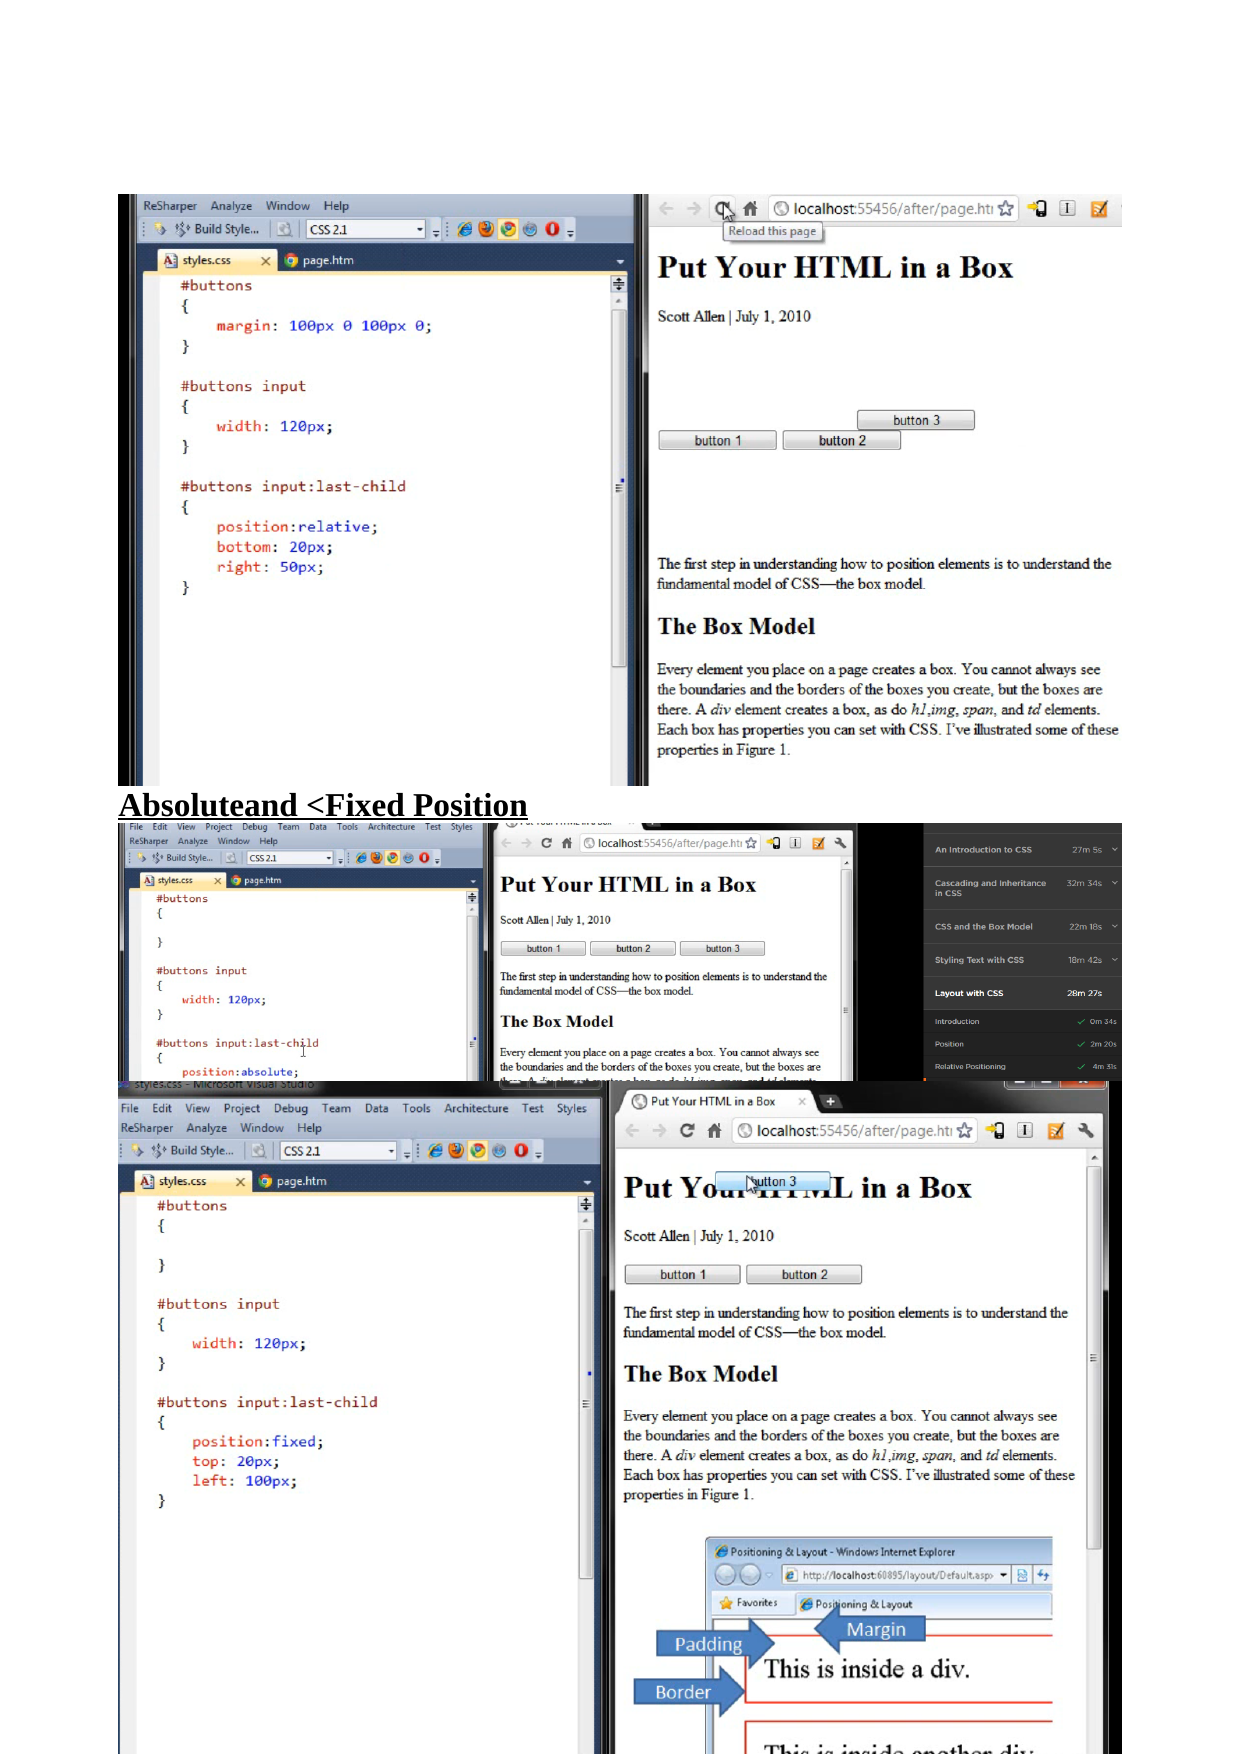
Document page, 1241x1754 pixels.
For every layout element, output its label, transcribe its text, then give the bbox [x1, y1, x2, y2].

text Absoluteand <Fixed Position [118, 786, 1122, 823]
picture [118, 823, 1122, 1754]
picture [118, 194, 1122, 786]
